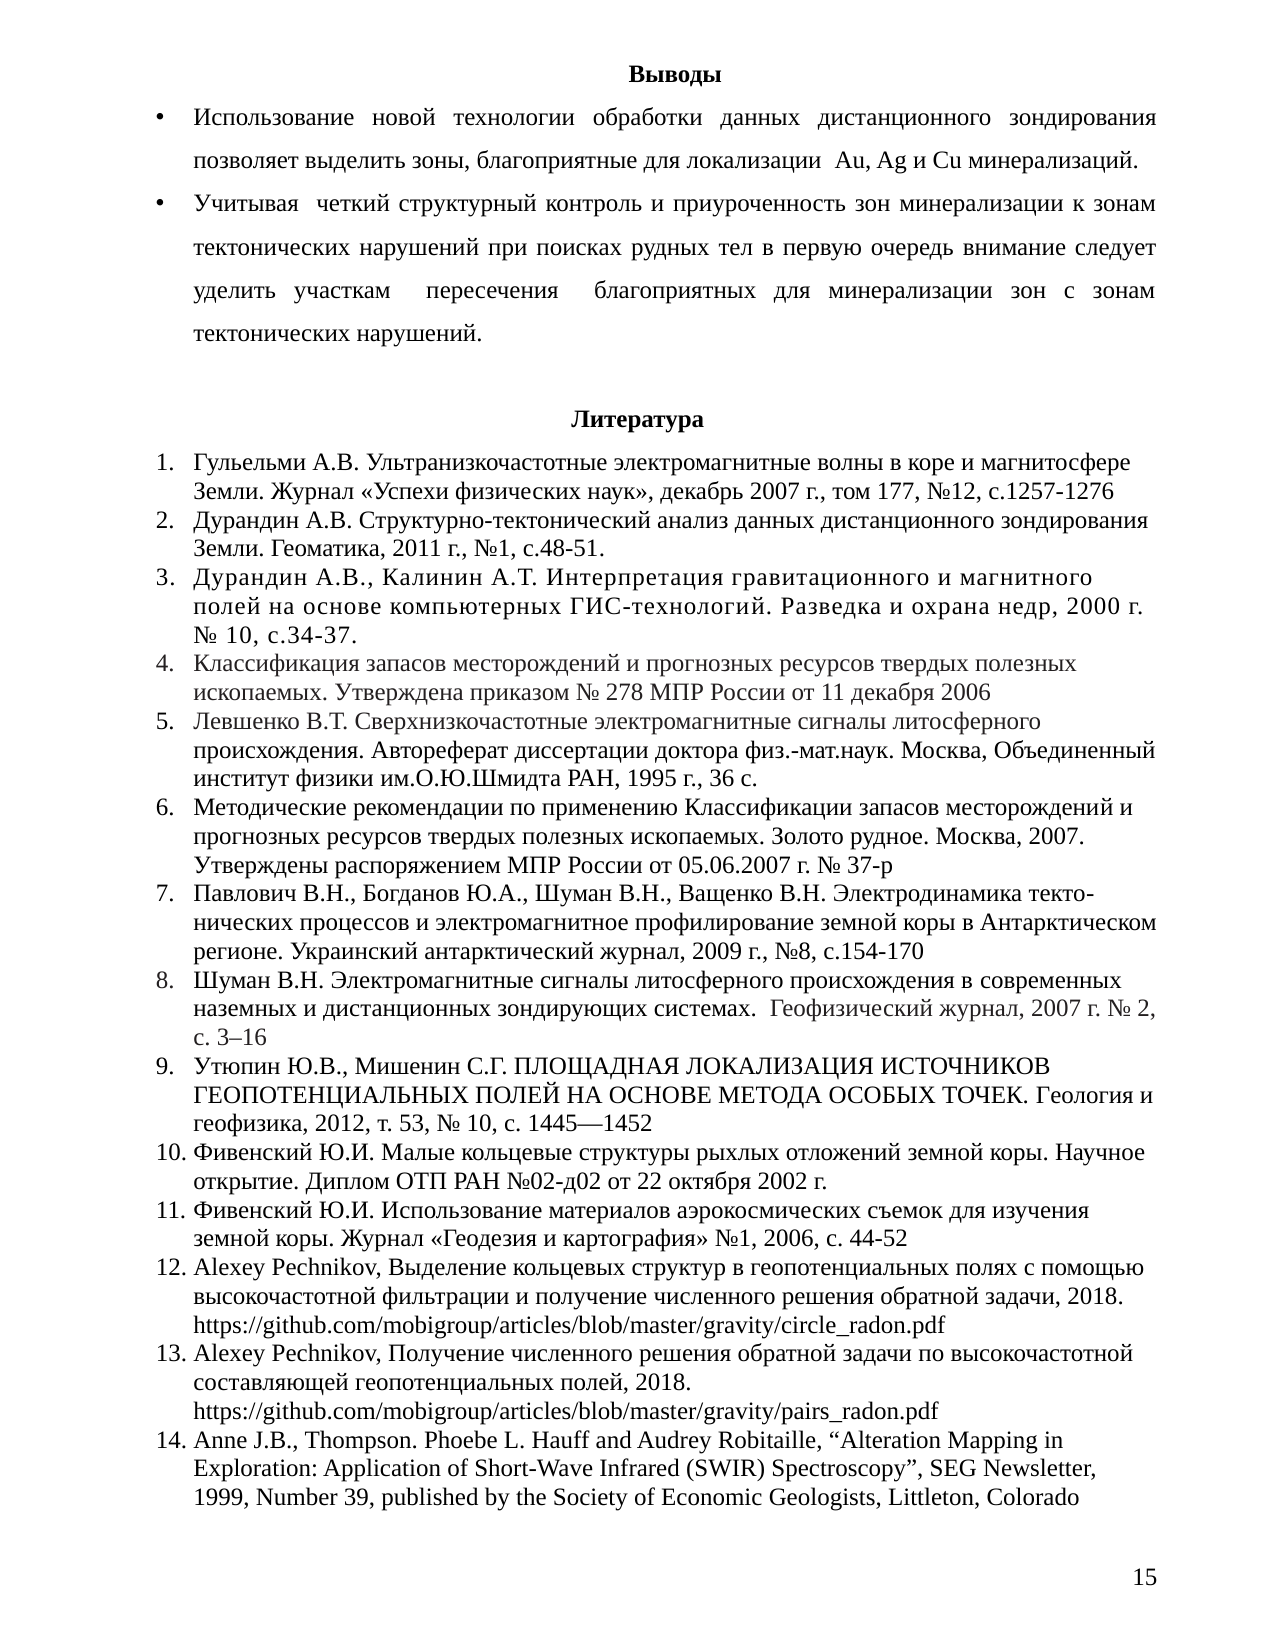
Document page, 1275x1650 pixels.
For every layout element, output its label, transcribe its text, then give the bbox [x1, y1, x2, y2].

list Шуман В.Н. Электромагнитные сигналы литосферного происхождения в современ­ных наземных и дистанционных зондирующих системах. Геофизический журнал, 2007 г. № 2, с. 3–16 [156, 965, 1157, 1051]
list Левшенко В.Т. Сверхнизкочастотные электромагнитные сигналы литосферного происхождения. Автореферат диссертации доктора физ.-мат.наук. Москва, Объеди­ненный институт физики им.О.Ю.Шмидта РАН, 1995 г., 36 с. [156, 706, 1157, 792]
list Дурандин А.В., Калинин А.Т. Интерпретация гравитационного и магнитного полей на основе компьютерных ГИС-технологий. Разведка и охрана недр, 2000 г. № 10, с.34-37. [156, 562, 1157, 648]
list Павлович В.Н., Богданов Ю.А., Шуман В.Н., Ващенко В.Н. Электродинамика текто­нических процессов и электромагнитное профилирование земной коры в Антаркти­ческом регионе. Украинский антарктический журнал, 2009 г., №8, с.154-170 [156, 878, 1157, 965]
list Alexey Pechnikov, Выделение кольцевых структур в геопотенциальных полях с помощью высокочастотной фильтрации и получение численного решения обратной задачи, 2018. https://github.com/mobigroup/articles/blob/master/gravity/circle_radon.pdf [156, 1252, 1157, 1338]
list Гульельми А.В. Ультранизкочастотные электромагнитные волны в коре и магнито­сфере Земли. Журнал «Успехи физических наук», декабрь 2007 г., том 177, №12, с.1257-1276 [156, 447, 1157, 505]
text Выводы [118, 59, 1157, 88]
list Фивенский Ю.И. Использование материалов аэрокосмических съемок для изучения земной коры. Журнал «Геодезия и картография» №1, 2006, с. 44-52 [156, 1195, 1157, 1252]
list Учитывая четкий структурный контроль и приуроченность зон минерализации к зонам тектонических нарушений при поисках рудных тел в первую очередь внимание следует уделить участкам пересечения благоприятных для минерализации зон с зонам тектонических нарушений. [156, 188, 1157, 347]
list Anne J.B., Thompson. Phoebe L. Hauff and Audrey Robitaille, “Alteration Mapping in Exploration: Application of Short-Wave Infrared (SWIR) Spectroscopy”, SEG Newsletter, 1999, Number 39, published by the Society of Economic Geologists, Littleton, Colorado [156, 1425, 1157, 1511]
list Alexey Pechnikov, Получение численного решения обратной задачи по высокочастотной составляющей геопотенциальных полей, 2018. https://github.com/mobigroup/articles/blob/master/gravity/pairs_radon.pdf [156, 1338, 1157, 1425]
list Классификация запасов месторождений и прогнозных ресурсов твердых полезных ископаемых. Утверждена приказом № 278 МПР России от 11 декабря 2006 [156, 648, 1157, 706]
list Фивенский Ю.И. Малые кольцевые структуры рыхлых отложений земной коры. Научное открытие. Диплом ОТП РАН №02-д02 от 22 октября 2002 г. [156, 1137, 1157, 1195]
list Использование новой технологии обработки данных дистанционного зондирования позволяет выделить зоны, благоприятные для локализации Au, Ag и Cu минерализаций. [156, 102, 1157, 174]
list Утюпин Ю.В., Мишенин С.Г. ПЛОЩАДНАЯ ЛОКАЛИЗАЦИЯ ИСТОЧНИКОВ ГЕОПОТЕНЦИАЛЬНЫХ ПОЛЕЙ НА ОСНОВЕ МЕТОДА ОСОБЫХ ТОЧЕК. Геология и геофизика, 2012, т. 53, № 10, с. 1445—1452 [156, 1051, 1157, 1137]
text Литература [118, 404, 1157, 433]
list Методические рекомендации по применению Классификации запасов месторождений и прогнозных ресурсов твердых полезных ископаемых. Золото рудное. Москва, 2007. Утверждены распоряжением МПР России от 05.06.2007 г. № 37-р [156, 792, 1157, 878]
list Дурандин А.В. Структурно-тектонический анализ данных дистанционного зондирования Земли. Геоматика, 2011 г., №1, с.48-51. [156, 505, 1157, 562]
